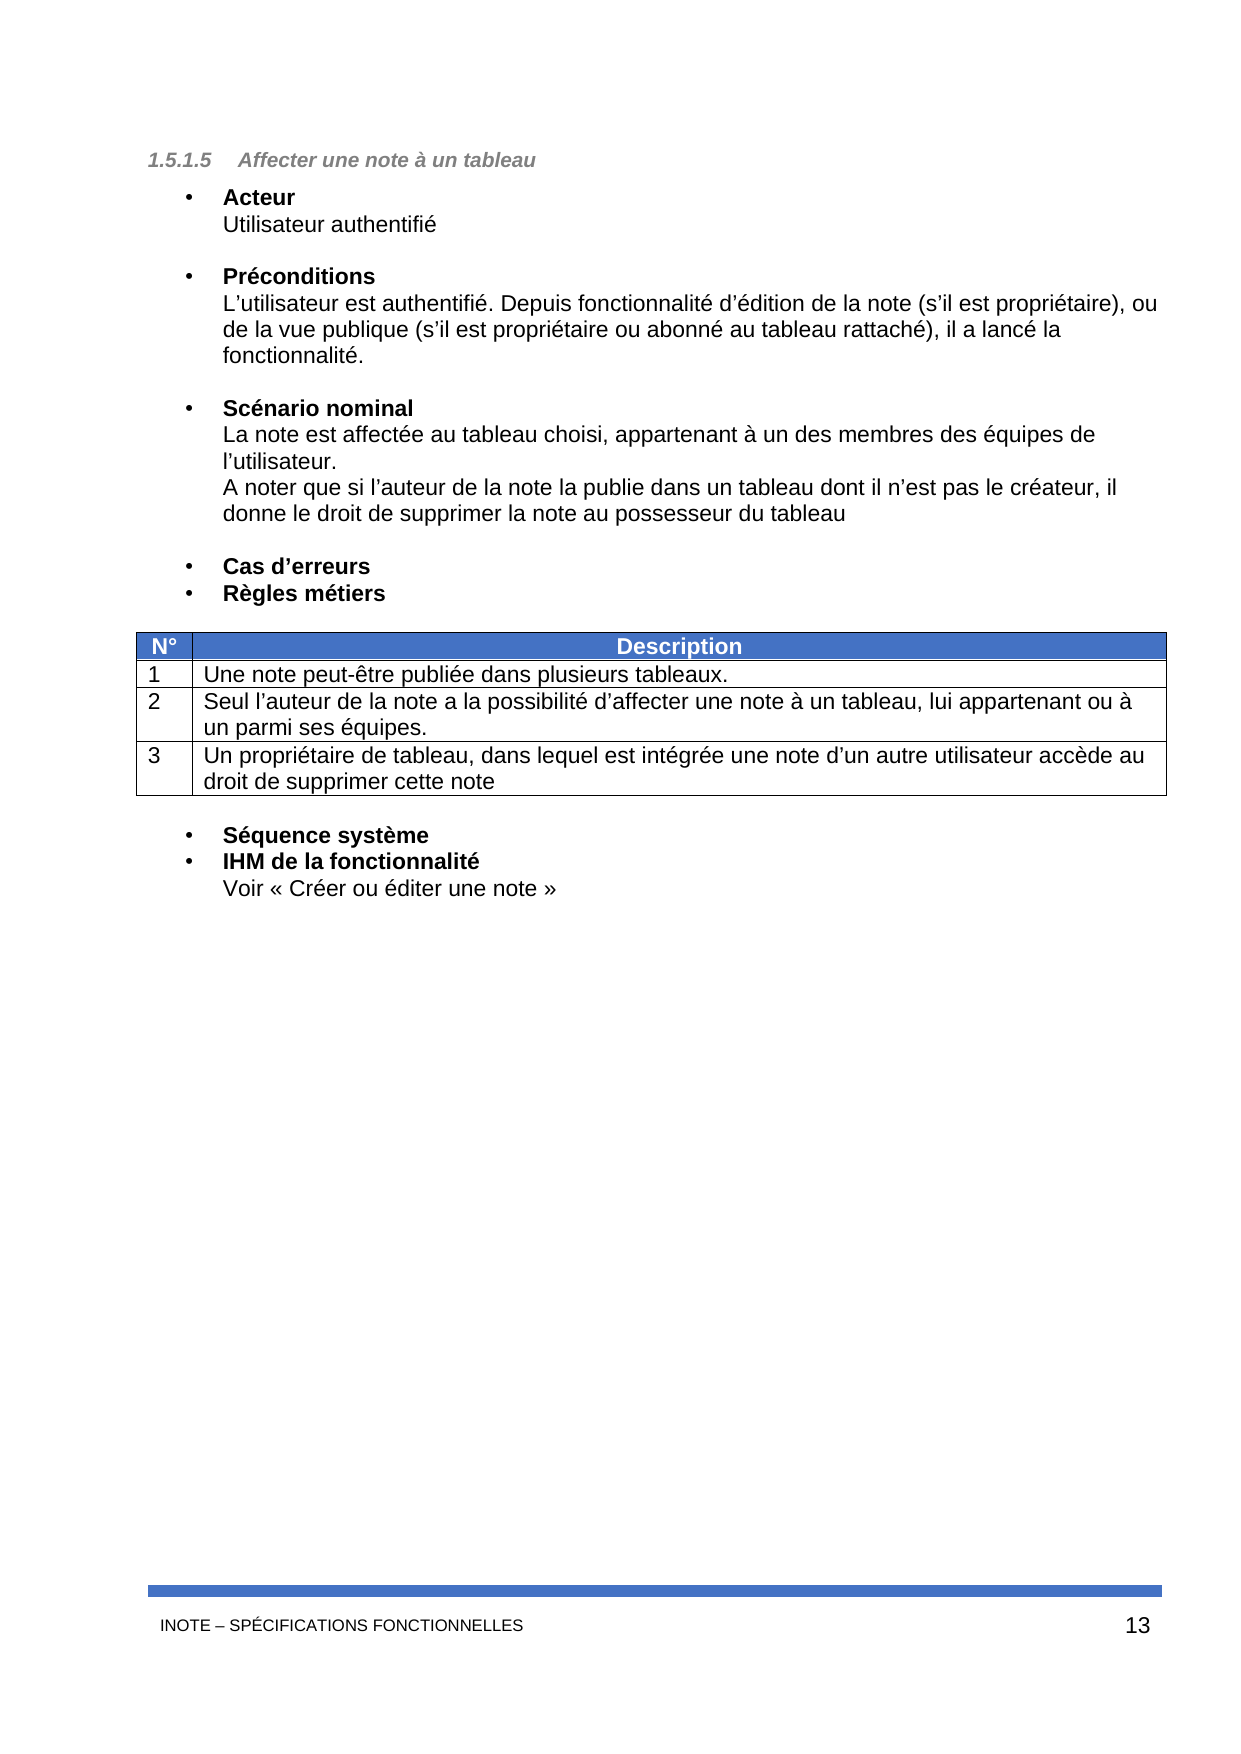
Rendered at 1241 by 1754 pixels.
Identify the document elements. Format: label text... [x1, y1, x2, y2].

table_cell 3 [137, 742, 192, 794]
list A noter que si l’auteur de la note la publie dans un tableau dont il n’est pas le créateur, il donne le droit de supprimer la note au possesseur du tableau [185, 474, 1162, 527]
list IHM de la fonctionnalité [185, 848, 1162, 874]
list Scénario nominal [185, 395, 1162, 421]
table_cell 1 [137, 661, 192, 687]
table_cell Un propriétaire de tableau, dans lequel est intégrée une note d’un autre utilisateur accède au droit de supprimer cette note [193, 742, 1166, 794]
table_cell 2 [137, 688, 192, 741]
list L’utilisateur est authentifié. Depuis fonctionnalité d’édition de la note (s’il est propriétaire), ou de la vue publique (s’il est propriétaire ou abonné au tableau rattaché), il a lancé la fonctionnalité. [185, 289, 1162, 369]
table_header N° [137, 633, 192, 659]
list Utilisateur authentifié [185, 211, 1162, 237]
table_header Description [193, 633, 1166, 659]
list Préconditions [185, 263, 1162, 289]
list Règles métiers [185, 579, 1162, 606]
list Cas d’erreurs [185, 553, 1162, 579]
subtitle Affecter une note à un tableau [148, 148, 1162, 172]
list La note est affectée au tableau choisi, appartenant à un des membres des équipes de l’utilisateur. [185, 421, 1162, 474]
list Acteur [185, 184, 1162, 211]
list Séquence système [185, 822, 1162, 848]
table_cell Seul l’auteur de la note a la possibilité d’affecter une note à un tableau, lui appartenant ou à un parmi ses équipes. [193, 688, 1166, 741]
table_cell Une note peut-être publiée dans plusieurs tableaux. [193, 661, 1166, 687]
list Voir « Créer ou éditer une note » [185, 874, 1162, 901]
